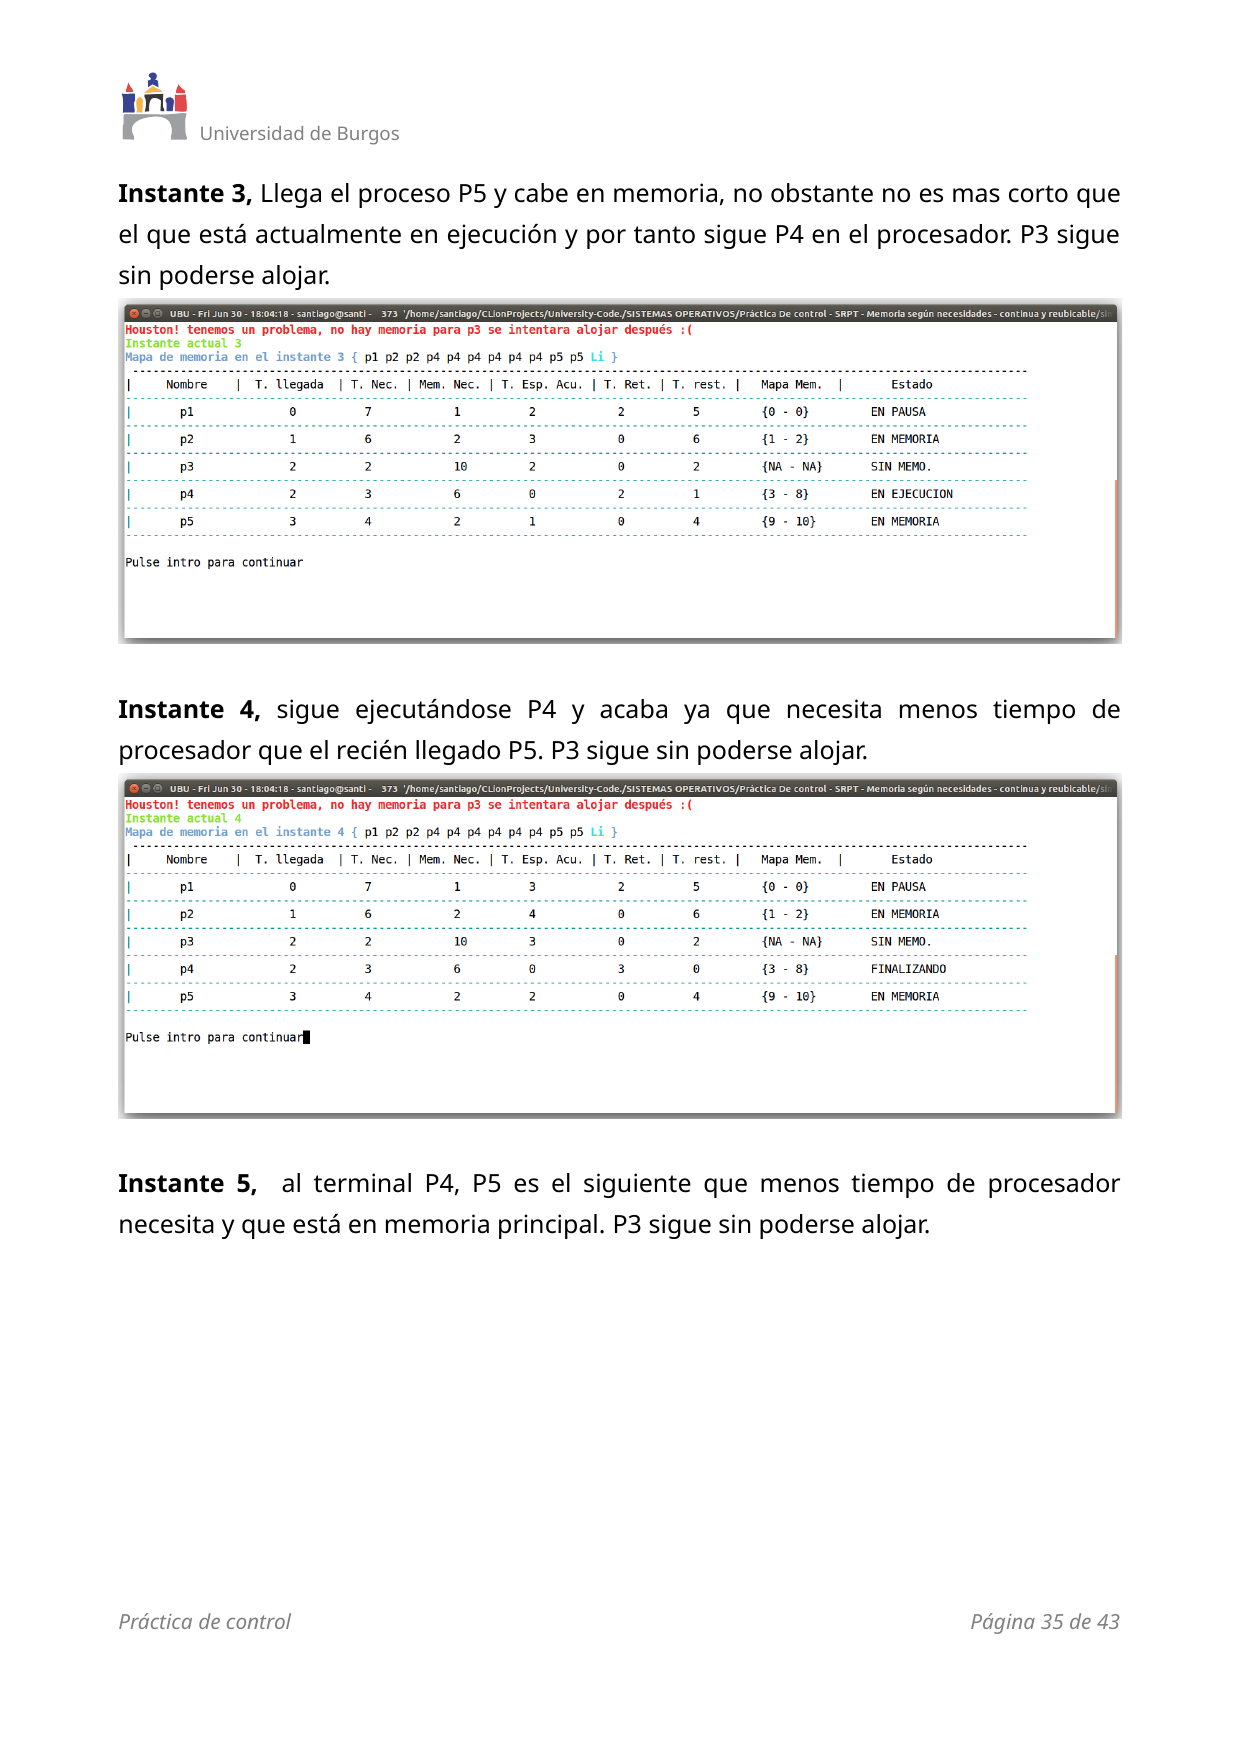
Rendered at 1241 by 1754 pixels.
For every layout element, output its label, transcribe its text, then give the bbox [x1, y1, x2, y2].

text Instante 5, al terminal P4, P5 es el siguiente que menos tiempo de procesador necesita y que está en memoria principal. P3 sigue sin poderse alojar. [118, 1166, 1122, 1241]
picture [118, 298, 1123, 644]
picture [118, 773, 1123, 1119]
text Instante 3, Llega el proceso P5 y cabe en memoria, no obstante no es mas corto que el que está actualmente en ejecución y por tanto sigue P4 en el procesador. P3 sigue sin poderse alojar. [118, 176, 1122, 292]
picture [117, 72, 189, 142]
text Instante 4, sigue ejecutándose P4 y acaba ya que necesita menos tiempo de procesador que el recién llegado P5. P3 sigue sin poderse alojar. [118, 691, 1122, 766]
